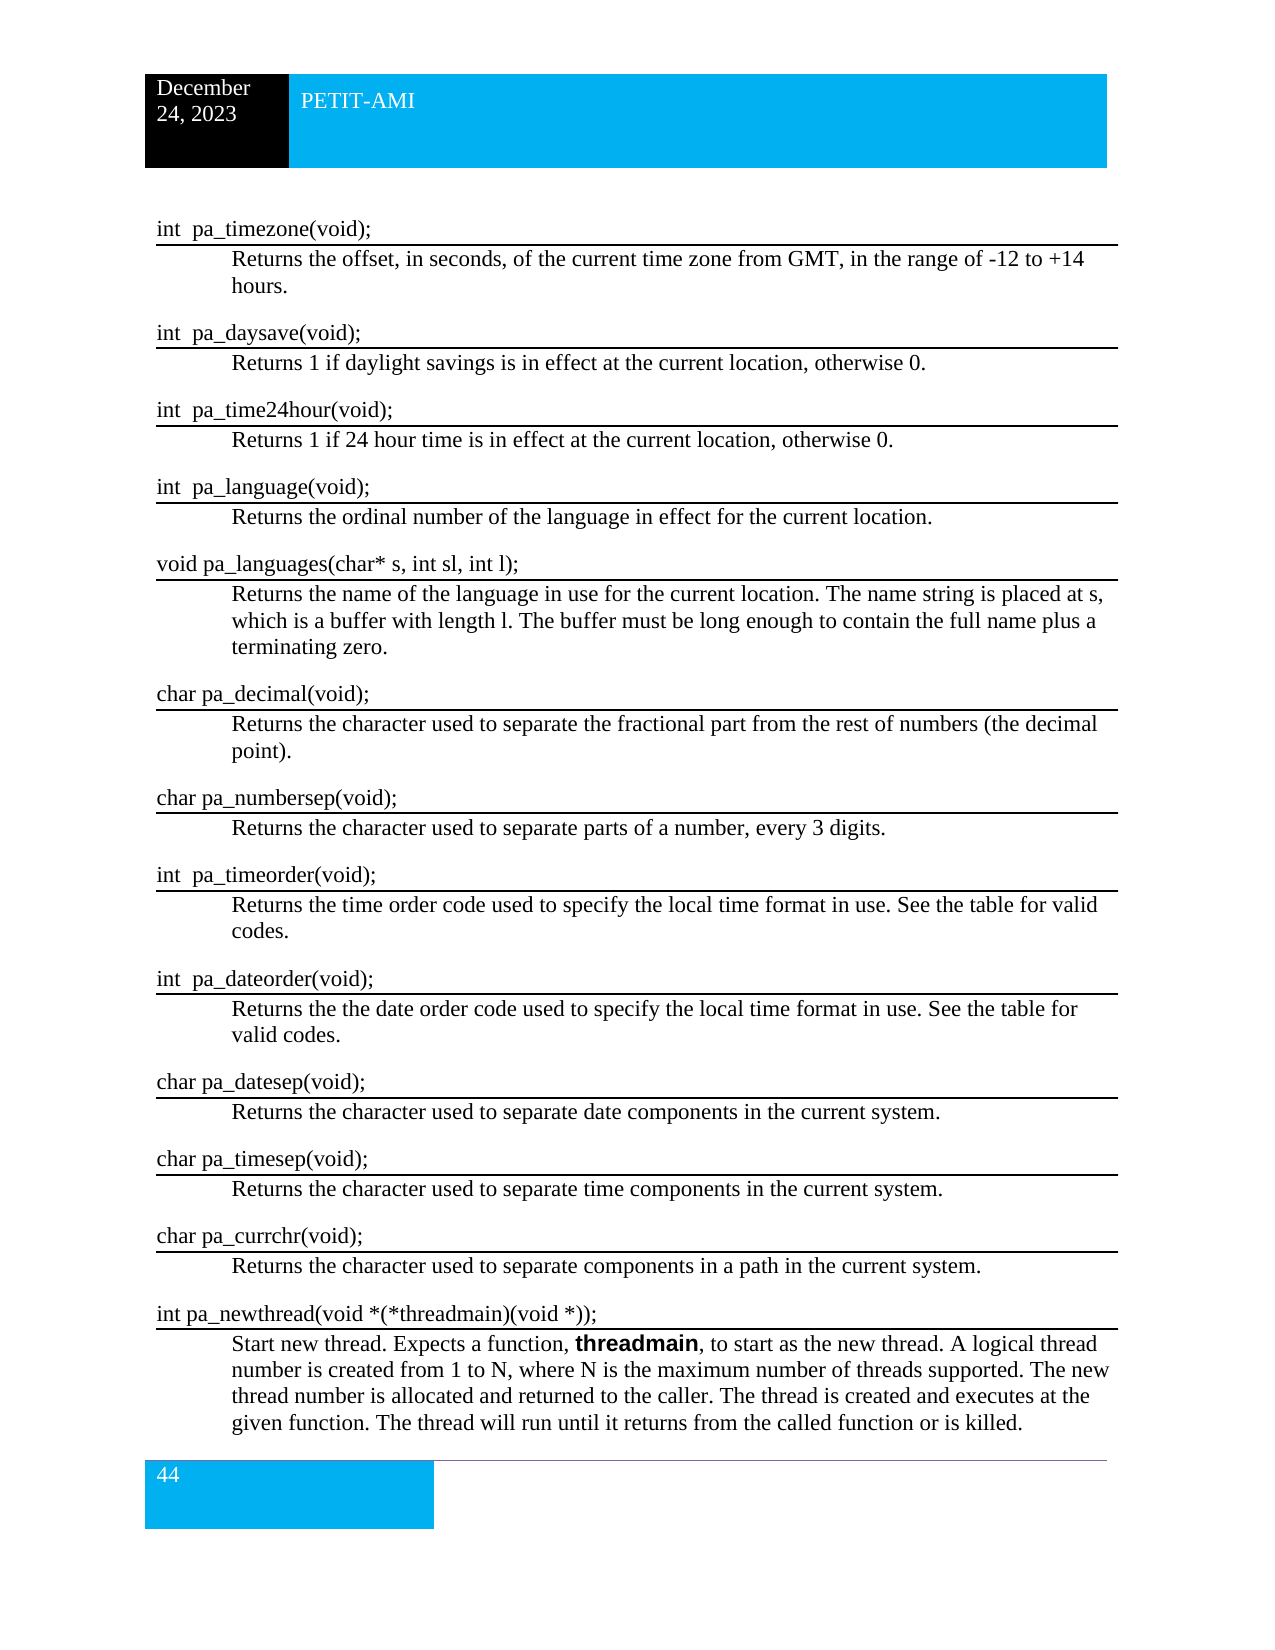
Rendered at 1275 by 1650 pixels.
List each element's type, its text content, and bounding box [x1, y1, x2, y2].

text Returns 1 if daylight savings is in effect at the current location, otherwise 0. [231, 349, 1118, 375]
text Returns the character used to separate parts of a number, every 3 digits. [231, 814, 1118, 840]
text char pa_currchr(void); [156, 1223, 1118, 1251]
text int pa_language(void); [156, 473, 1118, 502]
text void pa_languages(char* s, int sl, int l); [156, 551, 1118, 579]
text int pa_timeorder(void); [156, 861, 1118, 890]
text char pa_timesep(void); [156, 1145, 1118, 1174]
text int pa_timezone(void); [156, 215, 1118, 244]
text Returns the name of the language in use for the current location. The name string is placed at s, which is a buffer with length l. The buffer must be long enough to contain the full name plus a terminating zero. [231, 581, 1118, 659]
text Returns the time order code used to specify the local time format in use. See the table for valid codes. [231, 892, 1118, 944]
text Returns the character used to separate components in a path in the current system. [231, 1253, 1118, 1279]
text Returns the character used to separate the fractional part from the rest of numbers (the decimal point). [231, 711, 1118, 763]
text int pa_newthread(void *(*threadmain)(void *)); [156, 1300, 1118, 1328]
text Returns 1 if 24 hour time is in effect at the current location, otherwise 0. [231, 427, 1118, 452]
text Returns the character used to separate time components in the current system. [231, 1176, 1118, 1202]
text int pa_dateorder(void); [156, 965, 1118, 993]
text char pa_numbersep(void); [156, 784, 1118, 812]
text Returns the ordinal number of the language in effect for the current location. [231, 504, 1118, 530]
text int pa_time24hour(void); [156, 396, 1118, 425]
text char pa_decimal(void); [156, 680, 1118, 709]
text Start new thread. Expects a function, threadmain, to start as the new thread. A logical thread number is created from 1 to N, where N is the maximum number of threads supported. The new thread number is allocated and returned to the caller. The thread is created and executes at the given function. The thread will run until it returns from the called function or is killed. [231, 1330, 1118, 1435]
text char pa_datesep(void); [156, 1068, 1118, 1097]
text Returns the the date order code used to specify the local time format in use. See the table for valid codes. [231, 995, 1118, 1047]
text int pa_daysave(void); [156, 319, 1118, 347]
text Returns the offset, in seconds, of the current time zone from GMT, in the range of -12 to +14 hours. [231, 246, 1118, 298]
text Returns the character used to separate date components in the current system. [231, 1099, 1118, 1124]
